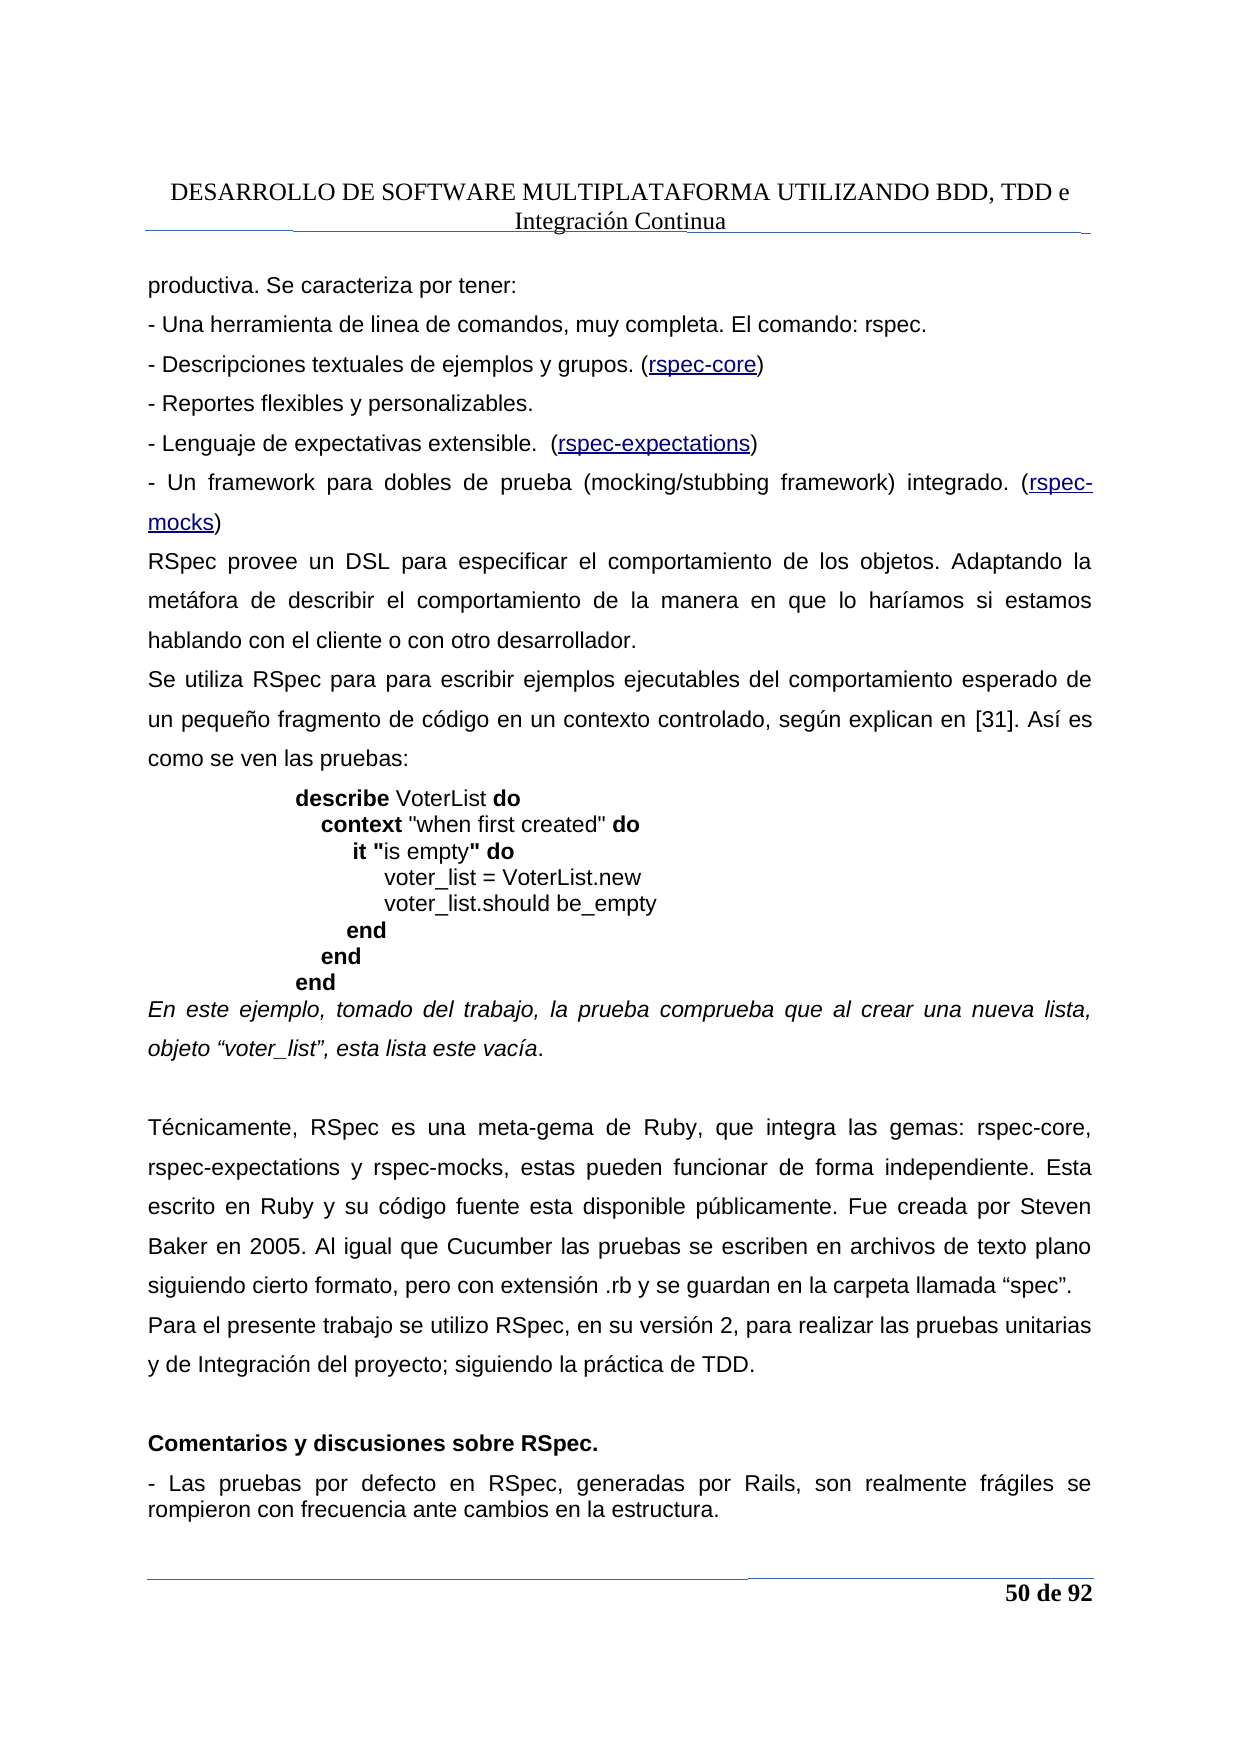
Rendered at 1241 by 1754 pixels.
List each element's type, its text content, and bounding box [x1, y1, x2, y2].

text context "when first created" do [295, 811, 1093, 838]
text describe VoterList do [295, 785, 1093, 811]
text end [295, 969, 1093, 996]
text - Reportes flexibles y personalizables. [148, 390, 1093, 416]
text - Las pruebas por defecto en RSpec, generadas por Rails, son realmente frágiles se rompieron con frecuencia ante cambios en la estructura. [148, 1469, 1093, 1522]
text Se utiliza RSpec para para escribir ejemplos ejecutables del comportamiento esperado de un pequeño fragmento de código en un contexto controlado, según explican en [31]. Así es como se ven las pruebas: [148, 666, 1093, 772]
text productiva. Se caracteriza por tener: [148, 272, 1093, 298]
text - Un framework para dobles de prueba (mocking/stubbing framework) integrado. (rspec-mocks) [148, 469, 1093, 535]
text En este ejemplo, tomado del trabajo, la prueba comprueba que al crear una nueva lista, objeto “voter_list”, esta lista este vacía. [148, 996, 1093, 1062]
text Técnicamente, RSpec es una meta-gema de Ruby, que integra las gemas: rspec-core, rspec-expectations y rspec-mocks, estas pueden funcionar de forma independiente. Esta escrito en Ruby y su código fuente esta disponible públicamente. Fue creada por Steven Baker en 2005. Al igual que Cucumber las pruebas se escriben en archivos de texto plano siguiendo cierto formato, pero con extensión .rb y se guardan en la carpeta llamada “spec”. [148, 1114, 1093, 1298]
text end [295, 943, 1093, 969]
text - Descripciones textuales de ejemplos y grupos. (rspec-core) [148, 351, 1093, 377]
text Comentarios y discusiones sobre RSpec. [148, 1430, 1093, 1456]
text Para el presente trabajo se utilizo RSpec, en su versión 2, para realizar las pruebas unitarias y de Integración del proyecto; siguiendo la práctica de TDD. [148, 1312, 1093, 1377]
text voter_list = VoterList.new [295, 864, 1093, 890]
text RSpec provee un DSL para especificar el comportamiento de los objetos. Adaptando la metáfora de describir el comportamiento de la manera en que lo haríamos si estamos hablando con el cliente o con otro desarrollador. [148, 548, 1093, 653]
text voter_list.should be_empty [295, 890, 1093, 917]
text - Lenguaje de expectativas extensible. (rspec-expectations) [148, 429, 1093, 456]
text it "is empty" do [295, 838, 1093, 864]
text end [295, 917, 1093, 943]
text - Una herramienta de linea de comandos, muy completa. El comando: rspec. [148, 311, 1093, 337]
